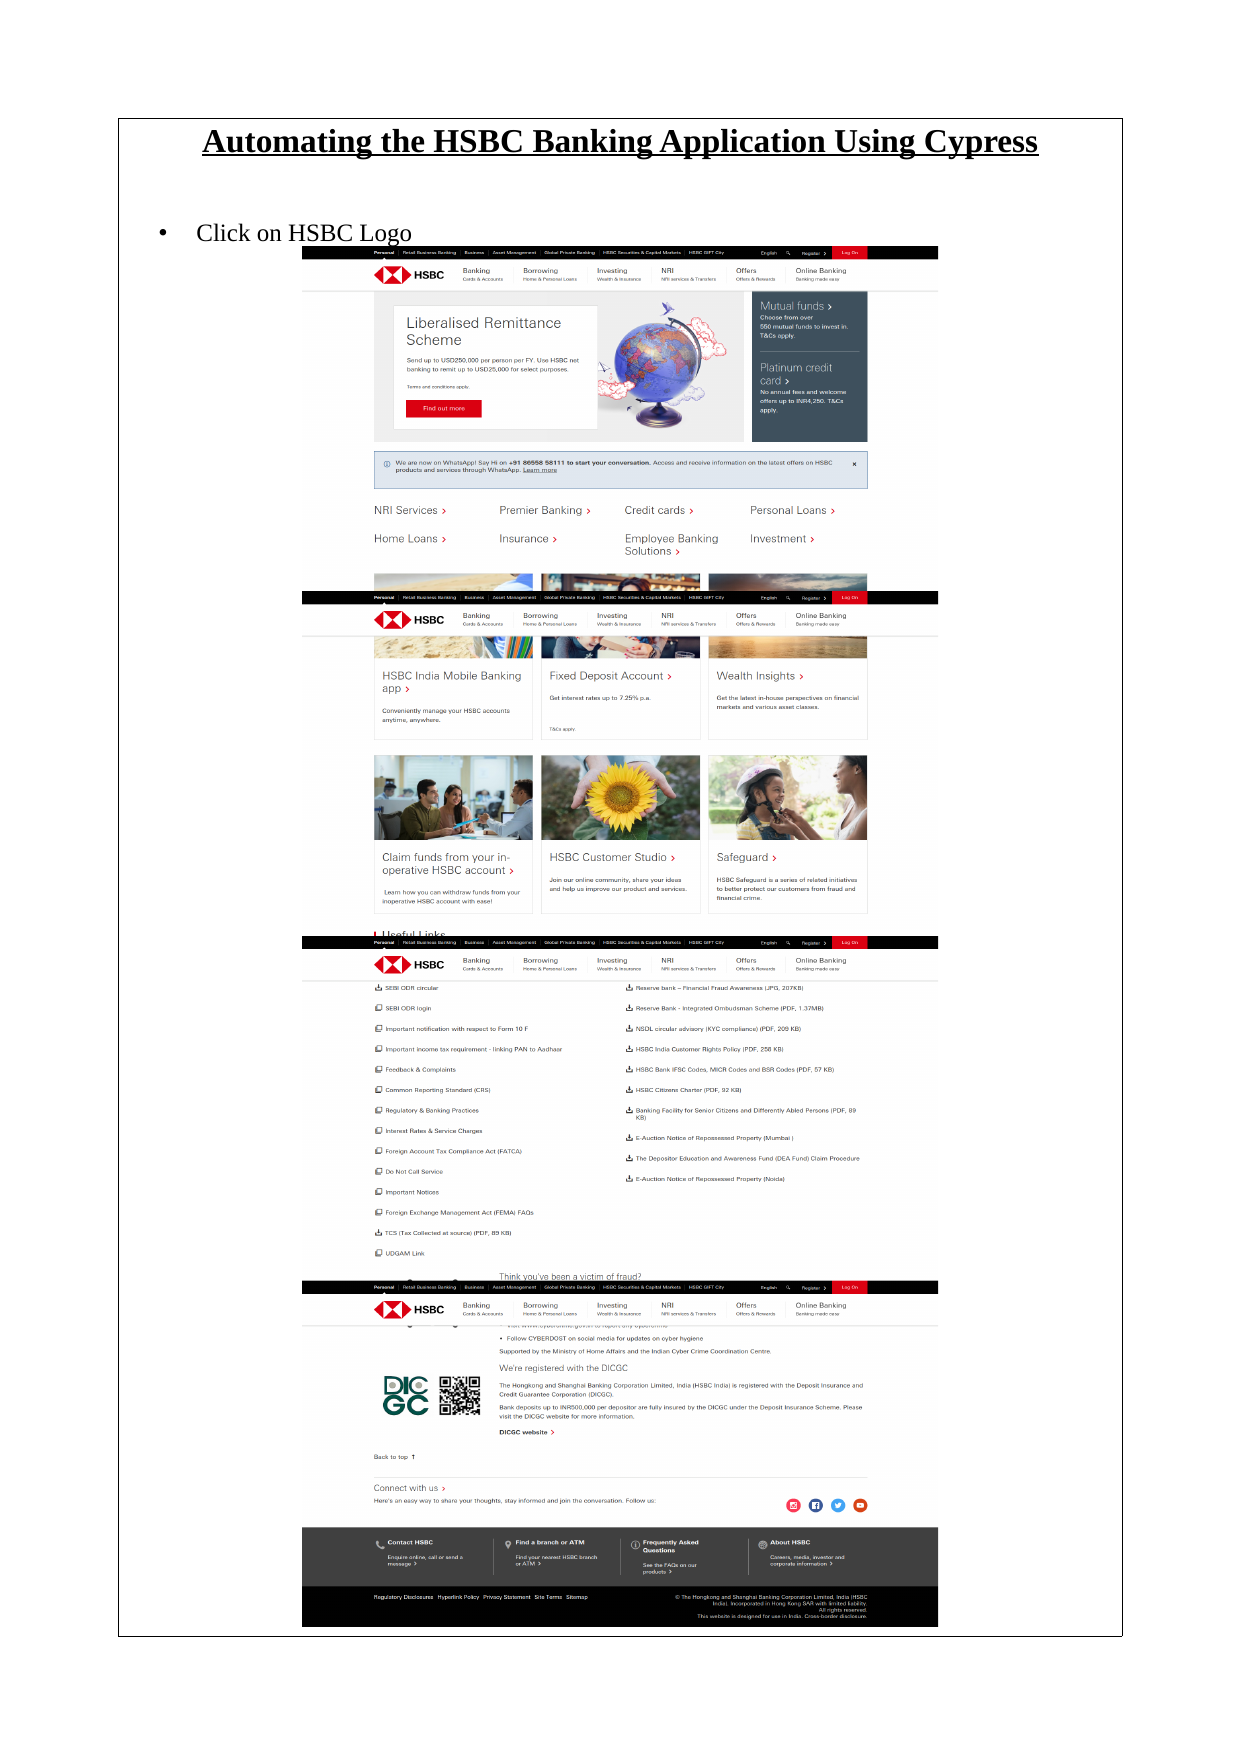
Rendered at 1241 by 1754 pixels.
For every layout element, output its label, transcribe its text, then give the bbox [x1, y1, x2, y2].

picture [302, 246, 939, 1627]
list Click on HSBC Logo [159, 218, 1119, 246]
